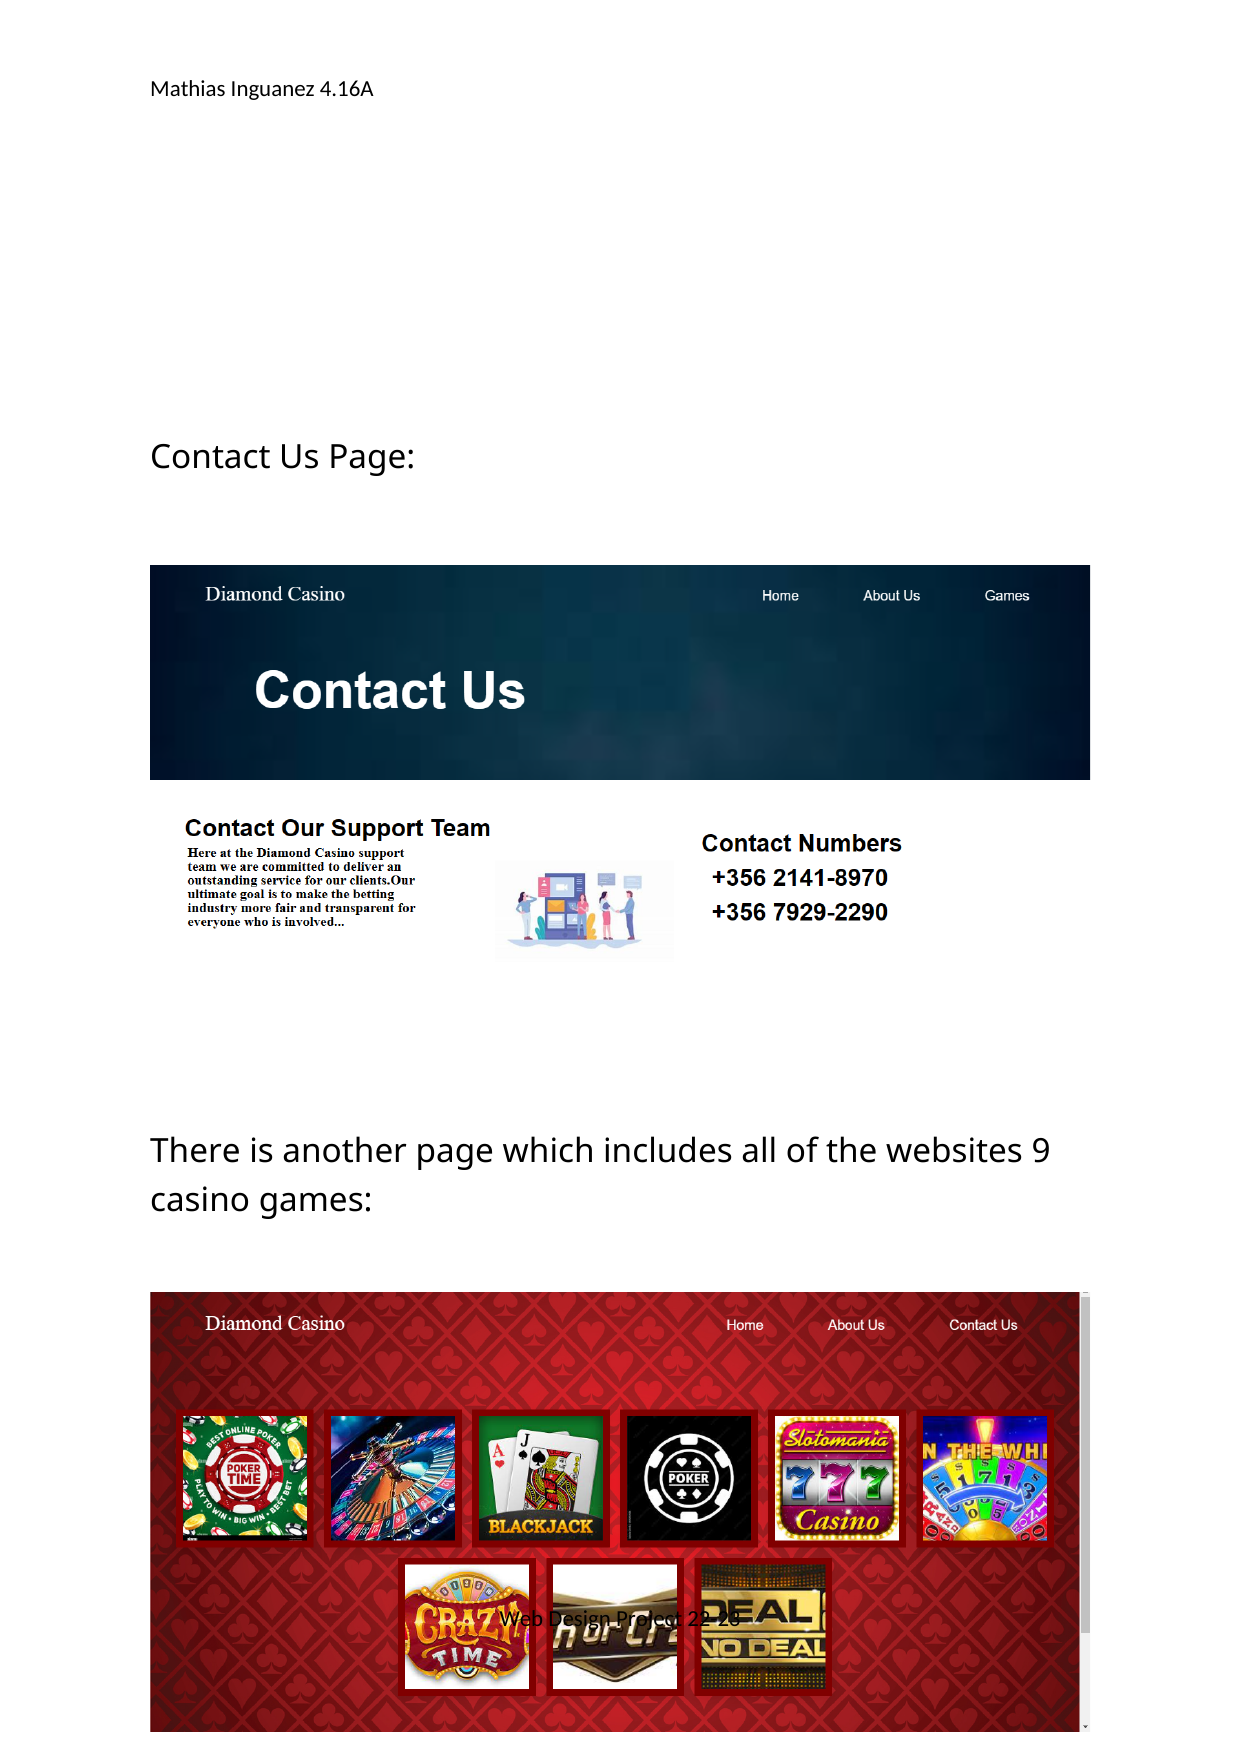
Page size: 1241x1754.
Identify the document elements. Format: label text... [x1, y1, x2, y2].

text There is another page which includes all of the websites 9 casino games: [150, 1127, 1090, 1221]
text Contact Us Page: [150, 433, 1090, 478]
